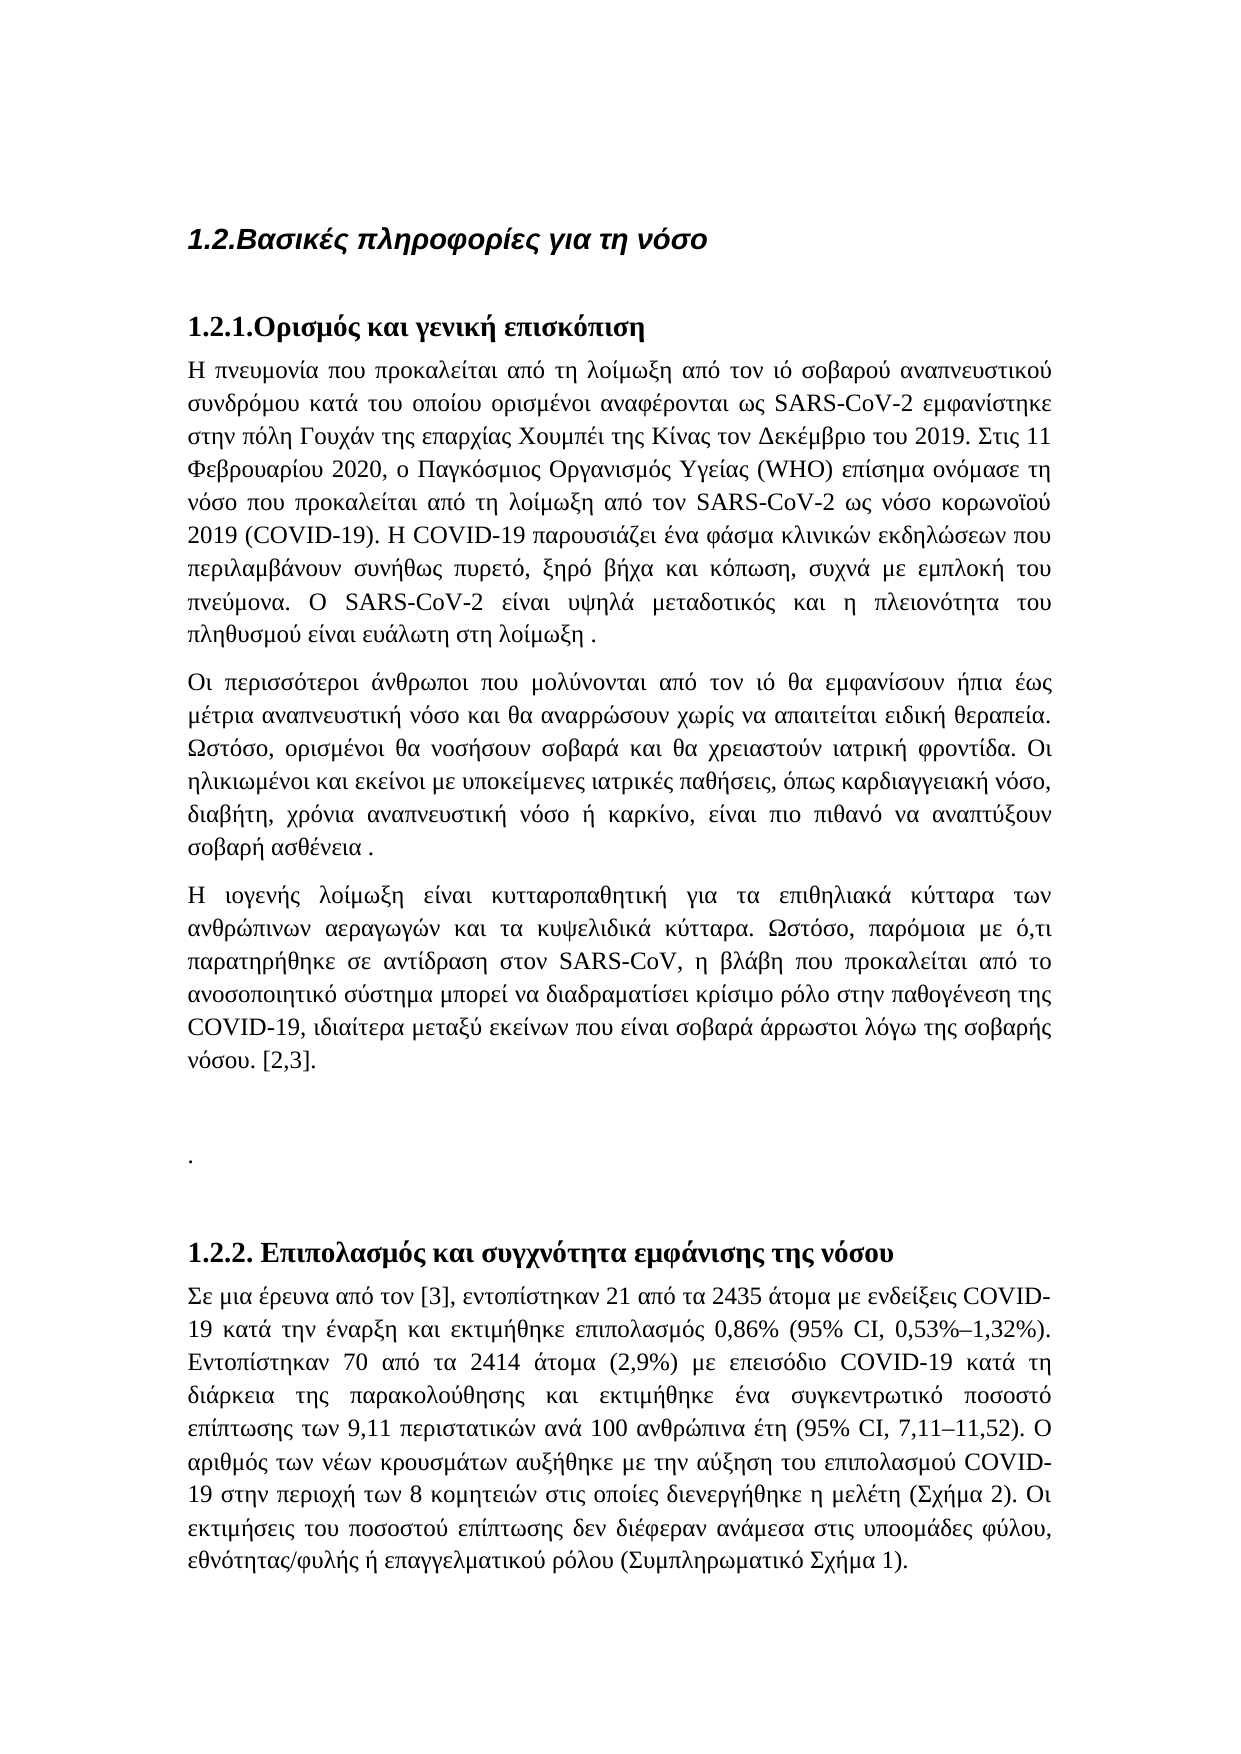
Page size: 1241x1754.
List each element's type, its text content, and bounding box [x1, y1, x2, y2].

text Οι περισσότεροι άνθρωποι που μολύνονται από τον ιό θα εμφανίσουν ήπια έως μέτρια αναπνευστική νόσο και θα αναρρώσουν χωρίς να απαιτείται ειδική θεραπεία. Ωστόσο, ορισμένοι θα νοσήσουν σοβαρά και θα χρειαστούν ιατρική φροντίδα. Οι ηλικιωμένοι και εκείνοι με υποκείμενες ιατρικές παθήσεις, όπως καρδιαγγειακή νόσο, διαβήτη, χρόνια αναπνευστική νόσο ή καρκίνο, είναι πιο πιθανό να αναπτύξουν σοβαρή ασθένεια . [187, 667, 1053, 861]
text Η πνευμονία που προκαλείται από τη λοίμωξη από τον ιό σοβαρού αναπνευστικού συνδρόμου κατά του οποίου ορισμένοι αναφέρονται ως SARS-CoV-2 εμφανίστηκε στην πόλη Γουχάν της επαρχίας Χουμπέι της Κίνας τον Δεκέμβριο του 2019. Στις 11 Φεβρουαρίου 2020, ο Παγκόσμιος Οργανισμός Υγείας (WHO) επίσημα ονόμασε τη νόσο που προκαλείται από τη λοίμωξη από τον SARS-CoV-2 ως νόσο κορωνοϊού 2019 (COVID-19). Η COVID-19 παρουσιάζει ένα φάσμα κλινικών εκδηλώσεων που περιλαμβάνουν συνήθως πυρετό, ξηρό βήχα και κόπωση, συχνά με εμπλοκή του πνεύμονα. Ο SARS-CoV-2 είναι υψηλά μεταδοτικός και η πλειονότητα του πληθυσμού είναι ευάλωτη στη λοίμωξη . [187, 355, 1053, 648]
text Σε μια έρευνα από τον [3], εντοπίστηκαν 21 από τα 2435 άτομα με ενδείξεις COVID-19 κατά την έναρξη και εκτιμήθηκε επιπολασμός 0,86% (95% CI, 0,53%–1,32%). Εντοπίστηκαν 70 από τα 2414 άτομα (2,9%) με επεισόδιο COVID-19 κατά τη διάρκεια της παρακολούθησης και εκτιμήθηκε ένα συγκεντρωτικό ποσοστό επίπτωσης των 9,11 περιστατικών ανά 100 ανθρώπινα έτη (95% CI, 7,11–11,52). Ο αριθμός των νέων κρουσμάτων αυξήθηκε με την αύξηση του επιπολασμού COVID-19 στην περιοχή των 8 κομητειών στις οποίες διενεργήθηκε η μελέτη (Σχήμα 2). Οι εκτιμήσεις του ποσοστού επίπτωσης δεν διέφεραν ανάμεσα στις υποομάδες φύλου, εθνότητας/φυλής ή επαγγελματικού ρόλου (Συμπληρωματικό Σχήμα 1). [187, 1281, 1053, 1574]
subtitle 1.2.2. Επιπολασμός και συγχνότητα εμφάνισης της νόσου [187, 1235, 1053, 1269]
text . [187, 1140, 1053, 1169]
subtitle 1.2.Βασικές πληροφορίες για τη νόσο [187, 222, 1053, 256]
text Η ιογενής λοίμωξη είναι κυτταροπαθητική για τα επιθηλιακά κύτταρα των ανθρώπινων αεραγωγών και τα κυψελιδικά κύτταρα. Ωστόσο, παρόμοια με ό,τι παρατηρήθηκε σε αντίδραση στον SARS-CoV, η βλάβη που προκαλείται από το ανοσοποιητικό σύστημα μπορεί να διαδραματίσει κρίσιμο ρόλο στην παθογένεση της COVID-19, ιδιαίτερα μεταξύ εκείνων που είναι σοβαρά άρρωστοι λόγω της σοβαρής νόσου. [2,3]. [187, 880, 1053, 1074]
subtitle 1.2.1.Ορισμός και γενική επισκόπιση [187, 309, 1053, 343]
